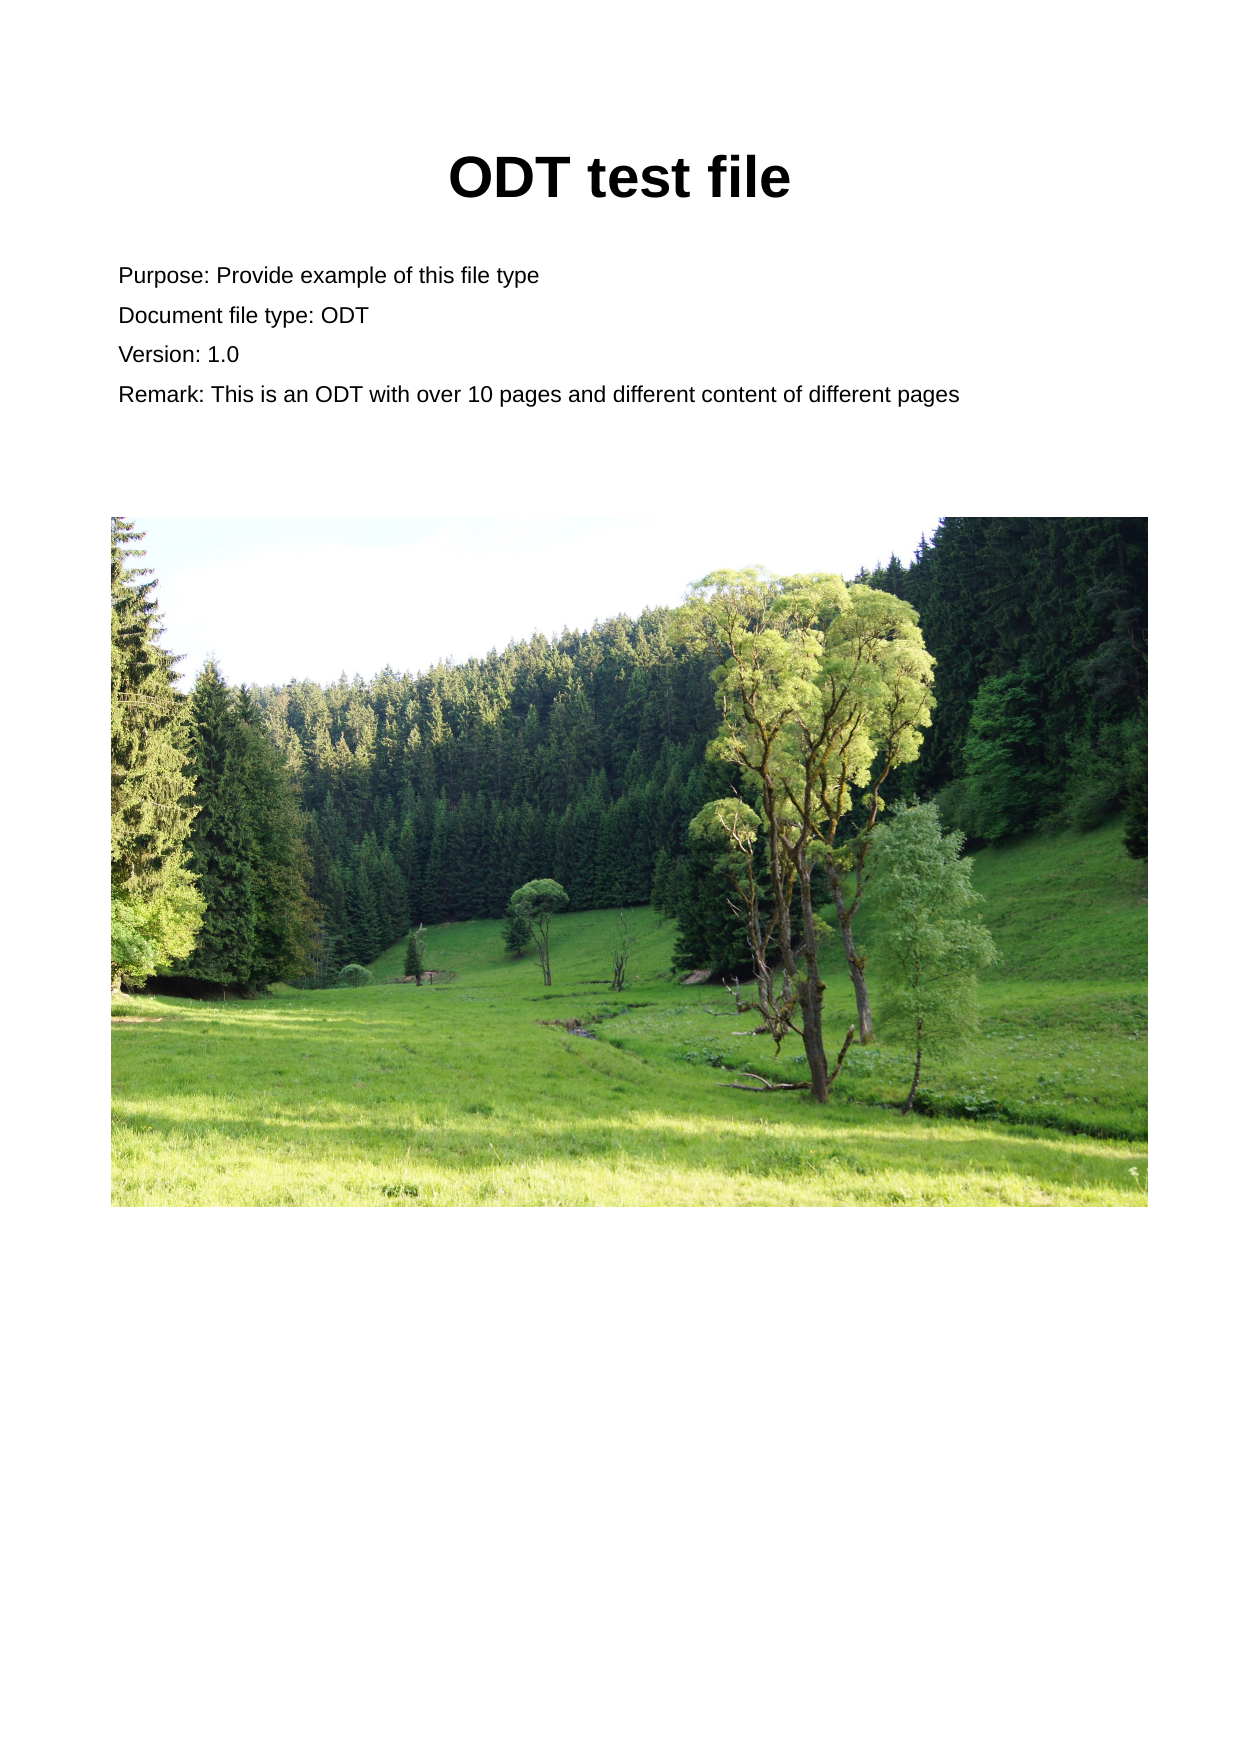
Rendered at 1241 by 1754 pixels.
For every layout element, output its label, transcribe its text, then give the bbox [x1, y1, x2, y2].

text Version: 1.0 [118, 341, 1122, 367]
text Purpose: Provide example of this file type [118, 262, 1122, 288]
title ODT test file [118, 143, 1122, 210]
picture [111, 517, 1148, 1207]
text Remark: This is an ODT with over 10 pages and different content of different pages [118, 381, 1122, 407]
text Document file type: ODT [118, 302, 1122, 328]
